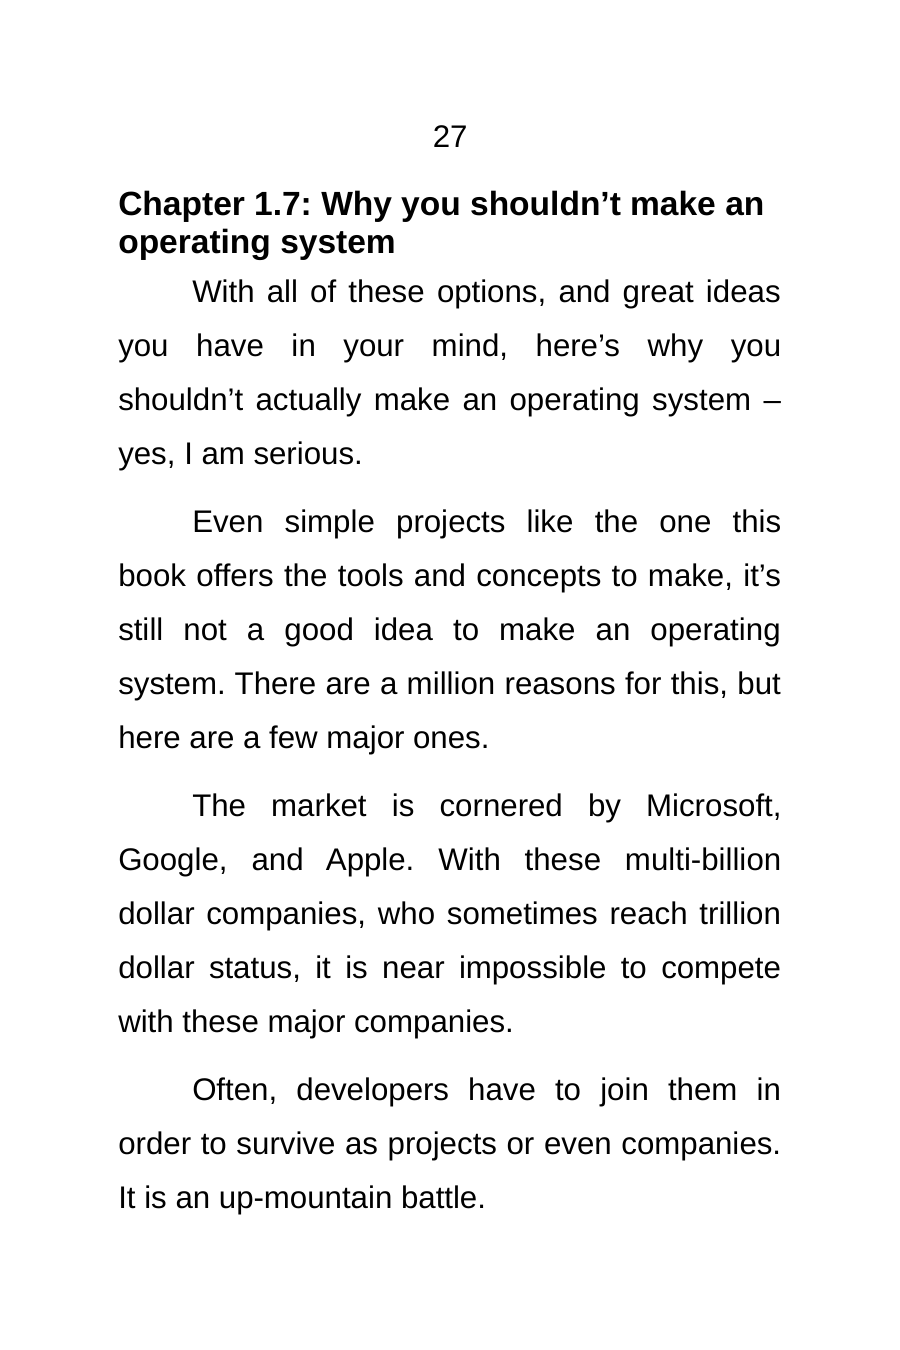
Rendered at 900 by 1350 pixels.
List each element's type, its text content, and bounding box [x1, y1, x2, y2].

text The market is cornered by Microsoft, Google, and Apple. With these multi-billion dollar companies, who sometimes reach trillion dollar status, it is near impossible to compete with these major companies. [118, 787, 782, 1038]
text Even simple projects like the one this book offers the tools and concepts to make, it’s still not a good idea to make an operating system. There are a million reasons for this, but here are a few major ones. [118, 503, 782, 755]
subtitle Chapter 1.7: Why you shouldn’t make an operating system [118, 183, 782, 261]
text With all of these options, and great ideas you have in your mind, here’s why you shouldn’t actually make an operating system – yes, I am serious. [118, 273, 782, 471]
text Often, developers have to join them in order to survive as projects or even companies. It is an up-mountain battle. [118, 1071, 782, 1215]
